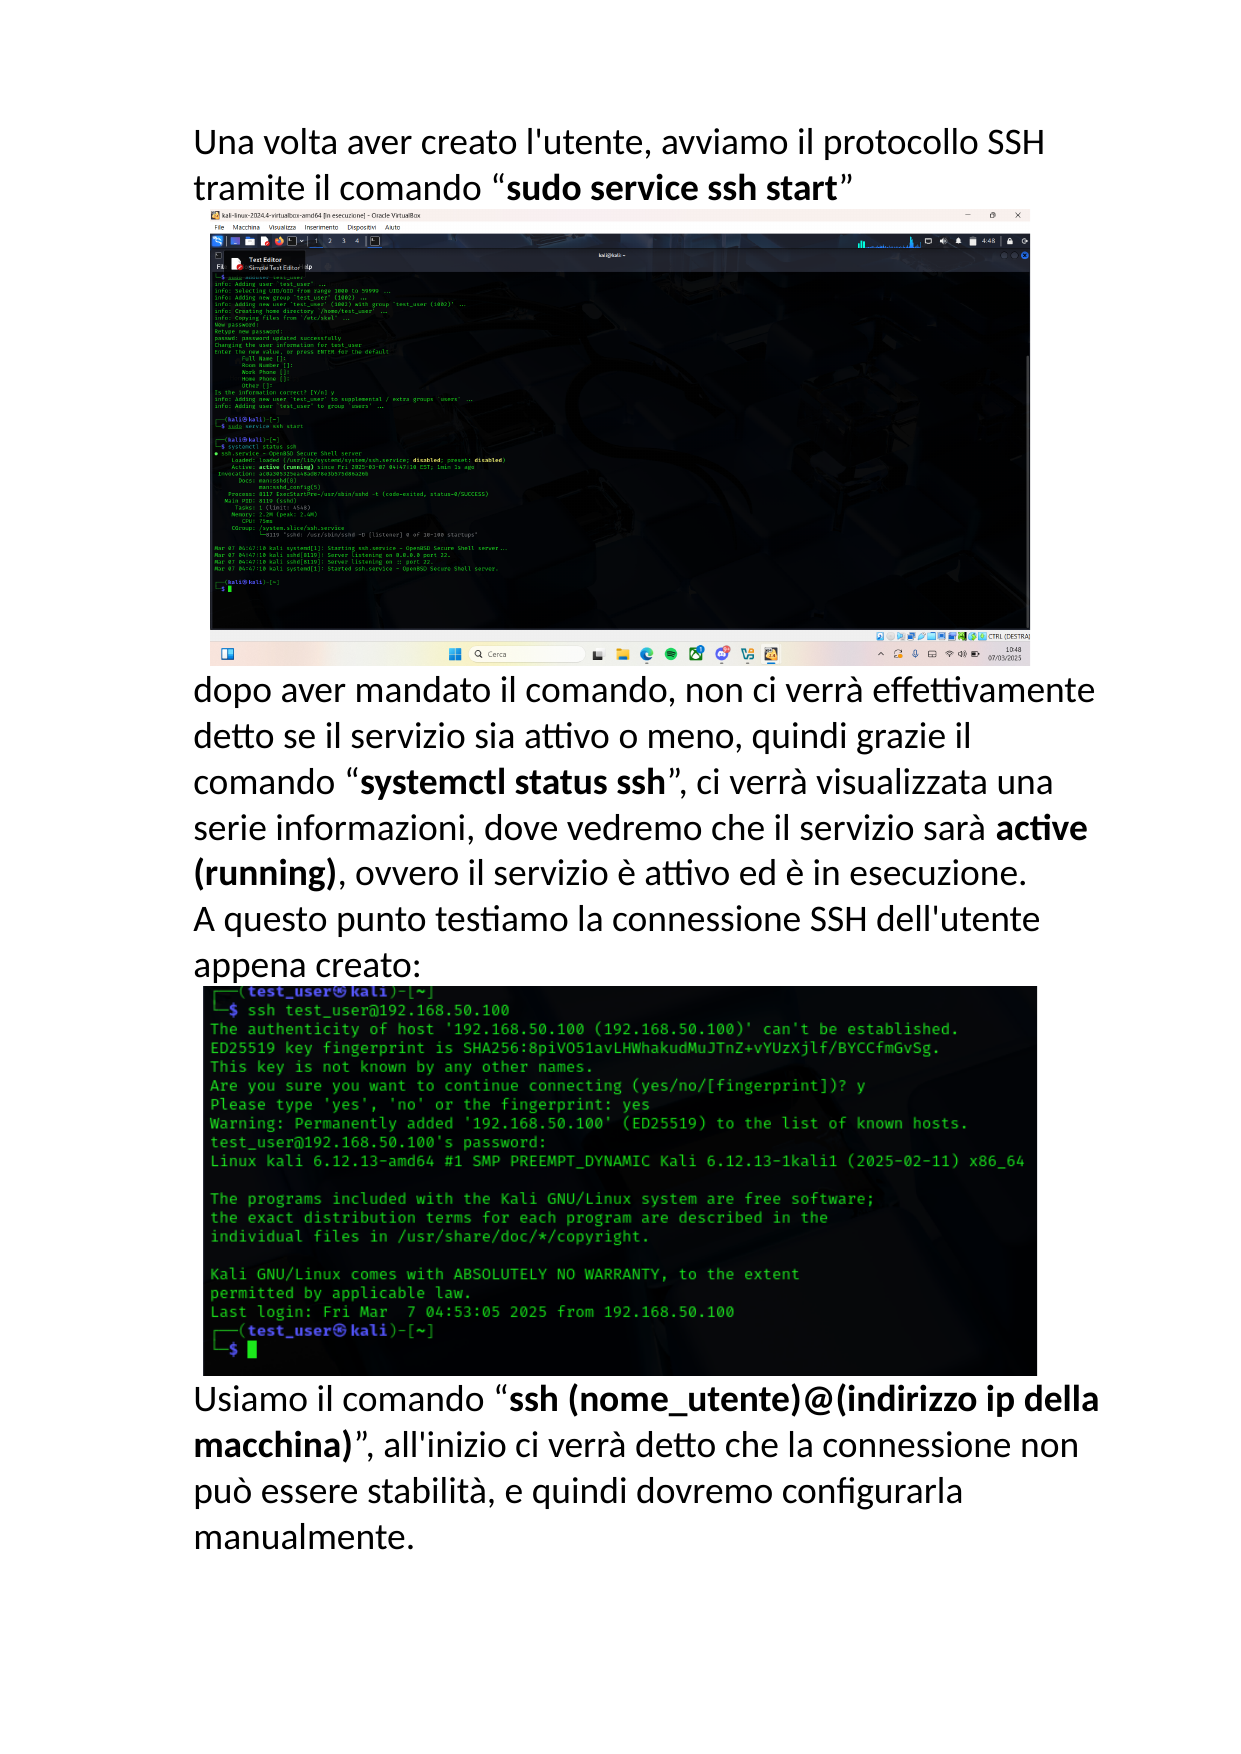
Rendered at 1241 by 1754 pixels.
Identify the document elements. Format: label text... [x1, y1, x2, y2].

list dopo aver mandato il comando, non ci verrà effettivamente detto se il servizio sia attivo o meno, quindi grazie il comando “systemctl status ssh”, ci verrà visualizzata una serie informazioni, dove vedremo che il servizio sarà active (running), ovvero il servizio è attivo ed è in esecuzione. [156, 210, 1122, 895]
picture [203, 986, 1038, 1376]
list Usiamo il comando “ssh (nome_utente)@(indirizzo ip della macchina)”, all'inizio ci verrà detto che la connessione non può essere stabilità, e quindi dovremo configurarla manualmente. [156, 987, 1122, 1559]
picture [210, 209, 1031, 666]
list Una volta aver creato l'utente, avviamo il protocollo SSH tramite il comando “sudo service ssh start” [156, 118, 1122, 210]
list A questo punto testiamo la connessione SSH dell'utente appena creato: [156, 895, 1122, 987]
